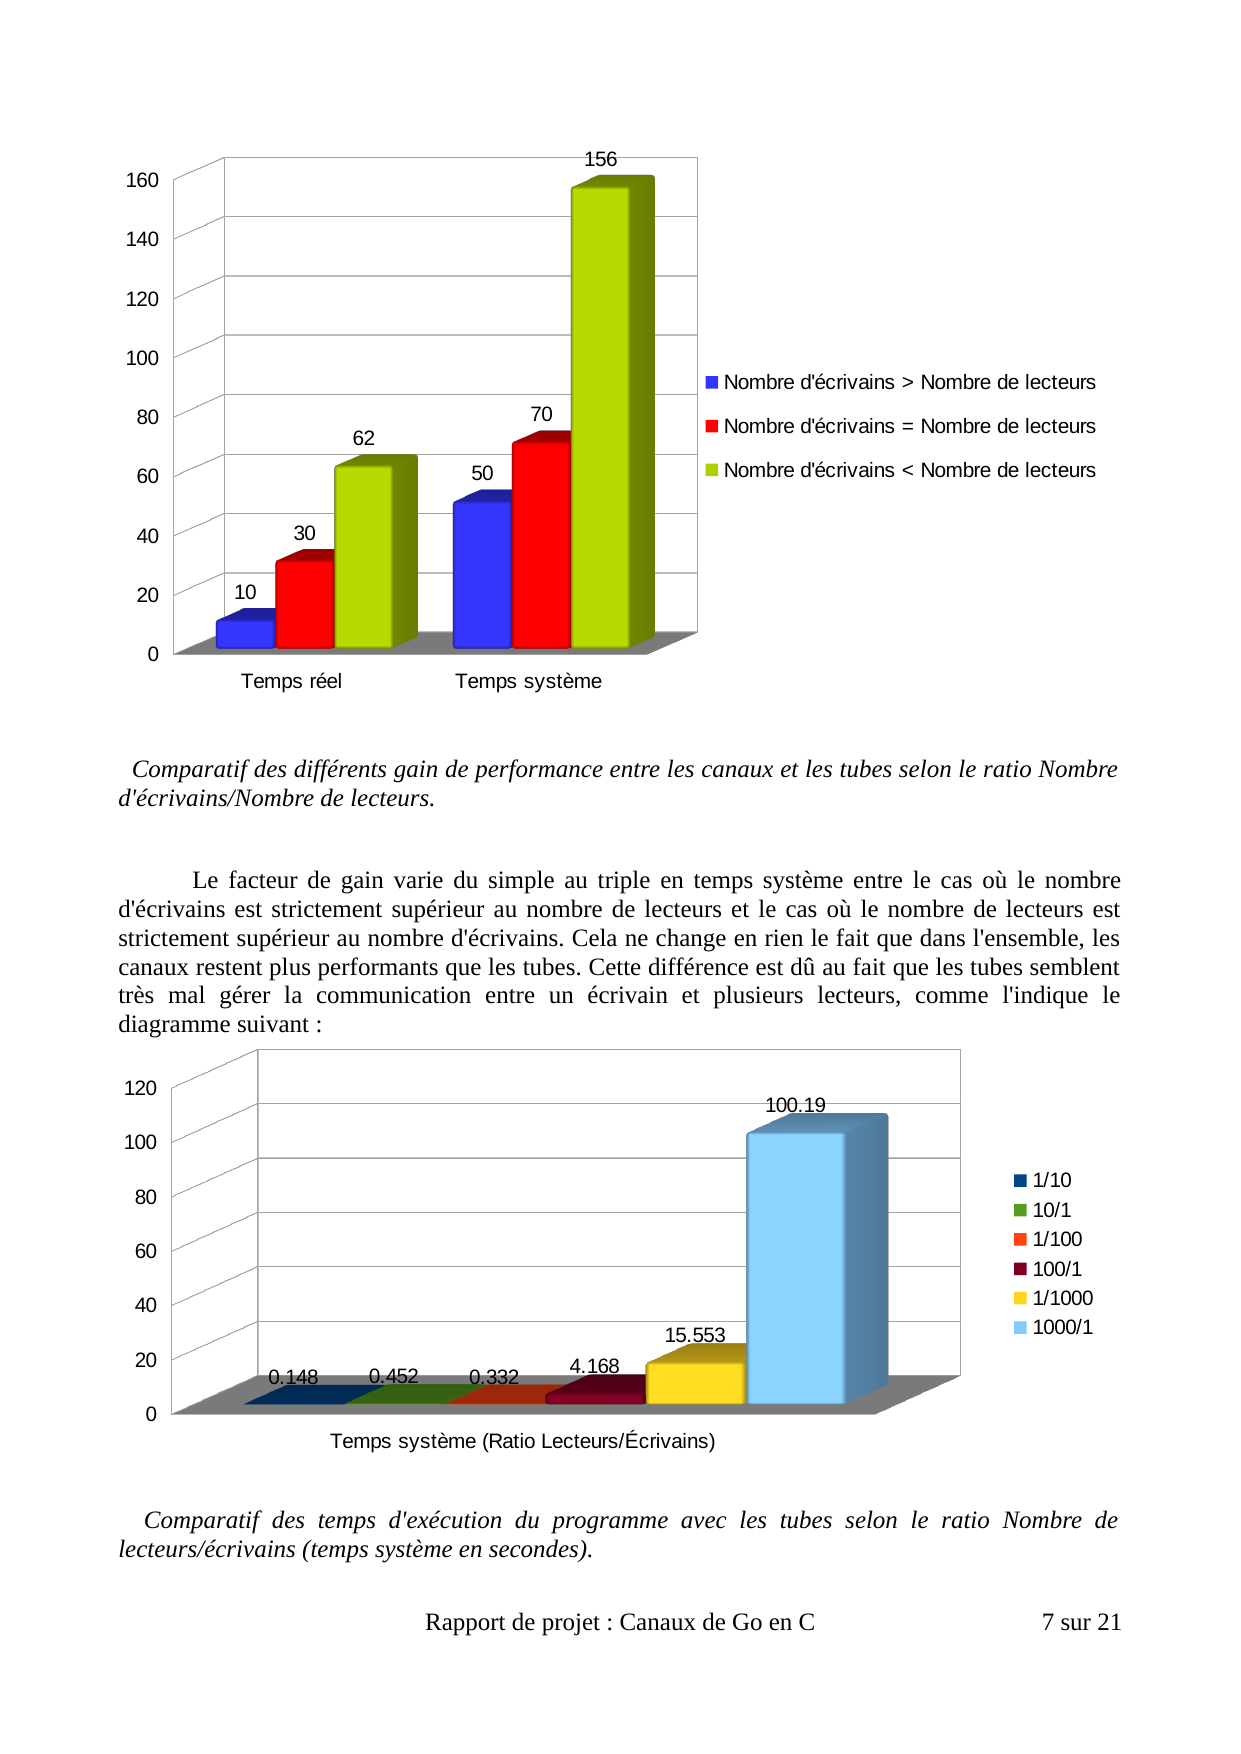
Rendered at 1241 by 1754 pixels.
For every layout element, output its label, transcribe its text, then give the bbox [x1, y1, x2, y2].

text Le facteur de gain varie du simple au triple en temps système entre le cas où le nombre d'écrivains est strictement supérieur au nombre de lecteurs et le cas où le nombre de lecteurs est strictement supérieur au nombre d'écrivains. Cela ne change en rien le fait que dans l'ensemble, les canaux restent plus performants que les tubes. Cette différence est dû au fait que les tubes semblent très mal gérer la communication entre un écrivain et plusieurs lecteurs, comme l'indique le diagramme suivant : [118, 866, 1122, 1038]
text Comparatif des différents gain de performance entre les canaux et les tubes selon le ratio Nombre d'écrivains/Nombre de lecteurs. [118, 754, 1122, 812]
text Comparatif des temps d'exécution du programme avec les tubes selon le ratio Nombre de lecteurs/écrivains (temps système en secondes). [118, 1505, 1122, 1562]
